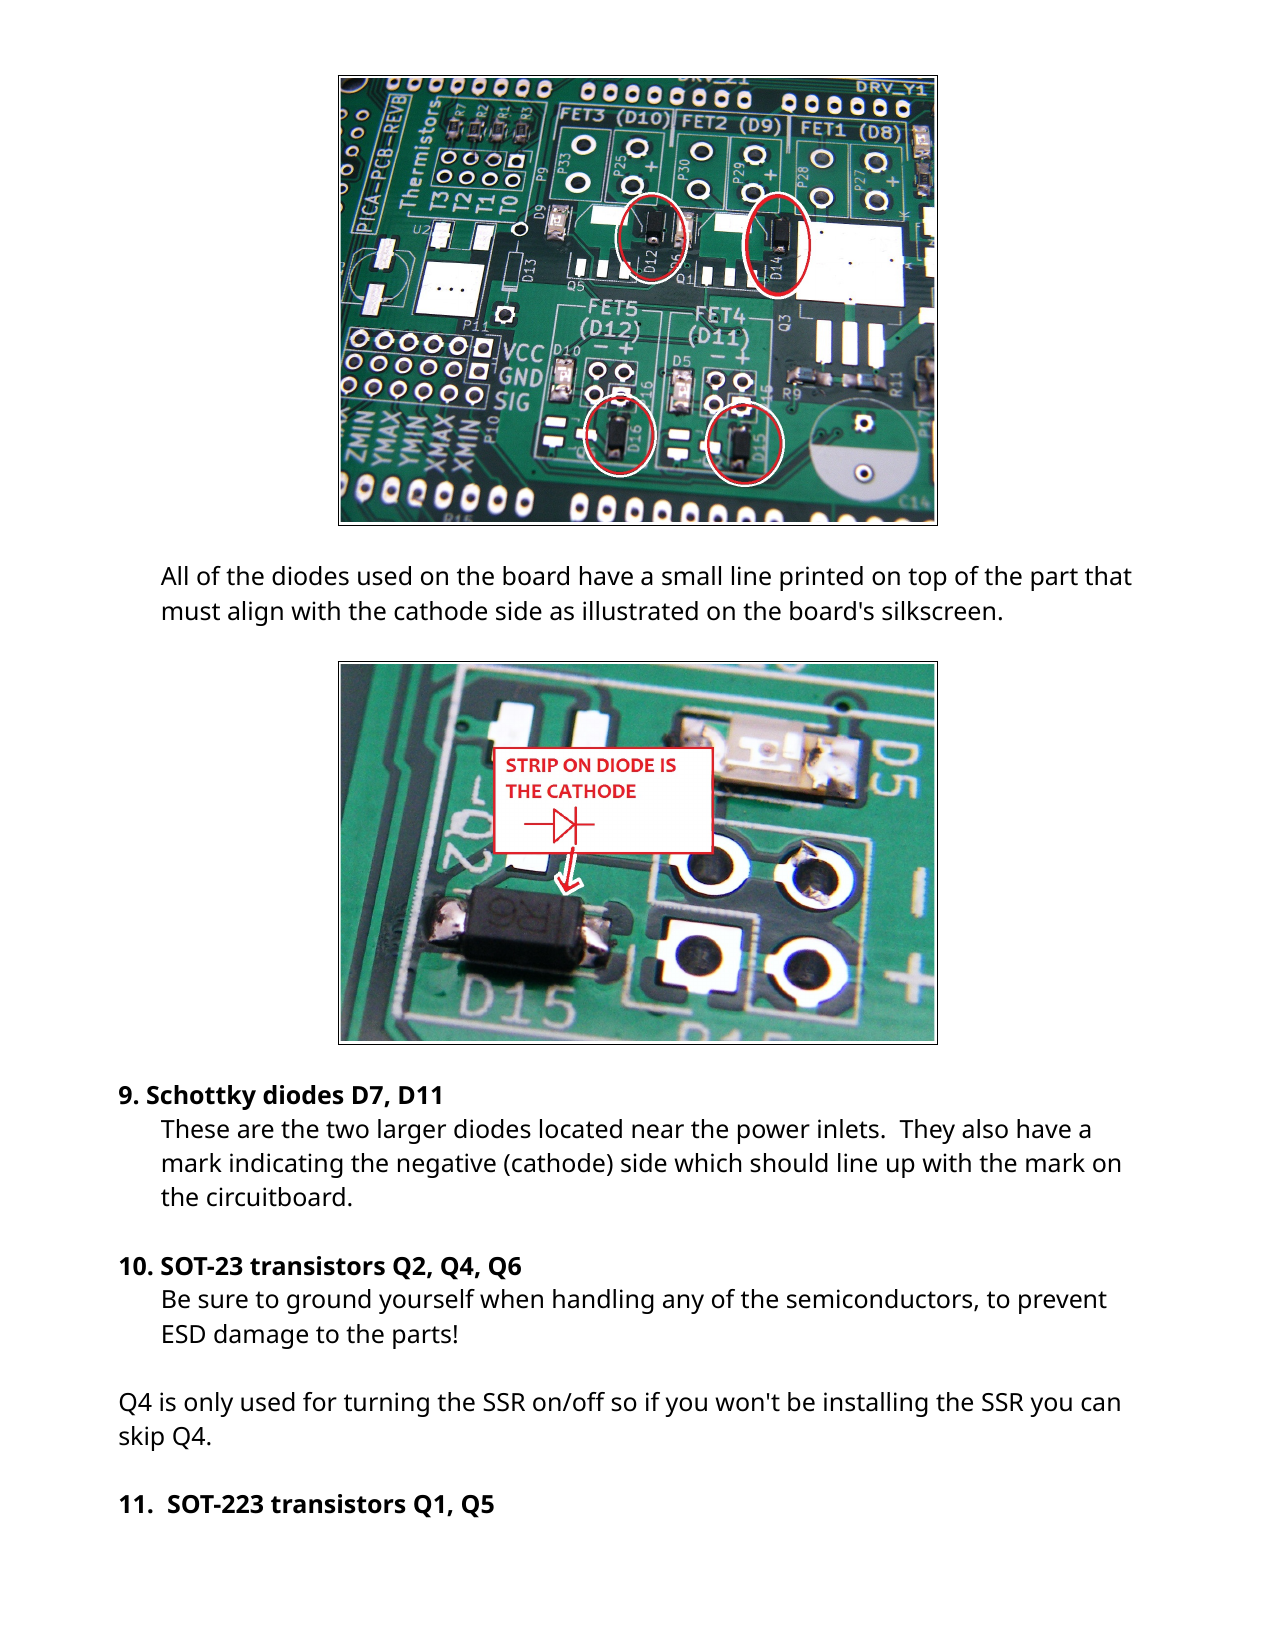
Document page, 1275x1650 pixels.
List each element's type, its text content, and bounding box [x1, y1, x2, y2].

text Q4 is only used for turning the SSR on/off so if you won't be installing the SSR you can skip Q4. [118, 1384, 1157, 1452]
text 11. SOT-223 transistors Q1, Q5 [118, 1487, 1157, 1521]
picture [340, 664, 935, 1041]
text 9. Schottky diodes D7, D11 [118, 1078, 1157, 1112]
picture [340, 78, 935, 522]
text 10. SOT-23 transistors Q2, Q4, Q6 [118, 1248, 1157, 1282]
text All of the diodes used on the board have a small line printed on top of the part that must align with the cathode side as illustrated on the board's silkscreen. [161, 559, 1157, 627]
text Be sure to ground yourself when handling any of the semiconductors, to prevent ESD damage to the parts! [161, 1282, 1157, 1350]
text These are the two larger diodes located near the power inlets. They also have a mark indicating the negative (cathode) side which should line up with the mark on the circuitboard. [161, 1112, 1157, 1214]
